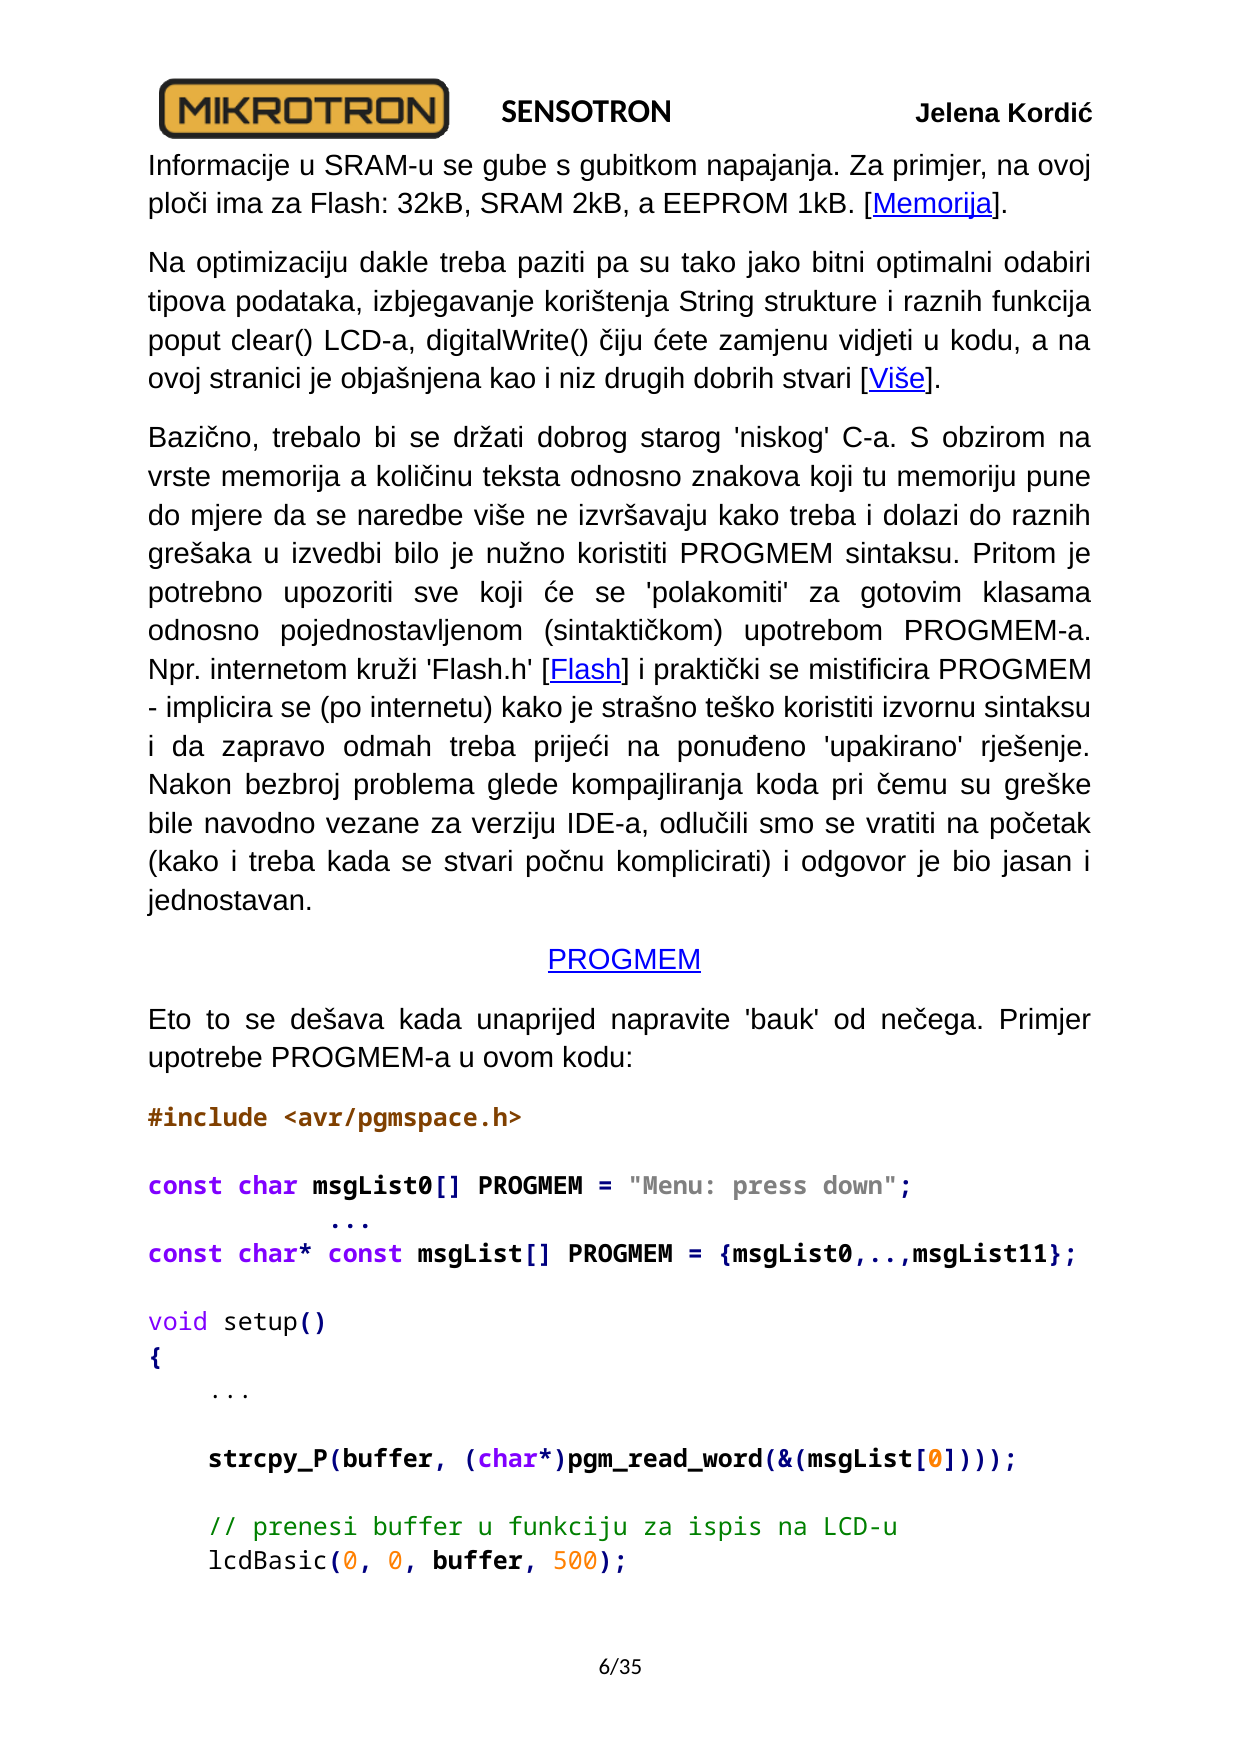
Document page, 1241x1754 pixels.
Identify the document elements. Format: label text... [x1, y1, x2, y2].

text ... [148, 1372, 1093, 1406]
text Bazično, trebalo bi se držati dobrog starog 'niskog' C-a. S obzirom na vrste memorija a količinu teksta odnosno znakova koji tu memoriju pune do mjere da se naredbe više ne izvršavaju kako treba i dolazi do raznih grešaka u izvedbi bilo je nužno koristiti PROGMEM sintaksu. Pritom je potrebno upozoriti sve koji će se 'polakomiti' za gotovim klasama odnosno pojednostavljenom (sintaktičkom) upotrebom PROGMEM-a. Npr. internetom kruži 'Flash.h' [Flash] i praktički se mistificira PROGMEM - implicira se (po internetu) kako je strašno teško koristiti izvornu sintaksu i da zapravo odmah treba prijeći na ponuđeno 'upakirano' rješenje. Nakon bezbroj problema glede kompajliranja koda pri čemu su greške bile navodno vezane za verziju IDE-a, odlučili smo se vratiti na početak (kako i treba kada se stvari počnu komplicirati) i odgovor je bio jasan i jednostavan. [148, 421, 1093, 917]
text { [148, 1338, 1093, 1372]
text ... [148, 1202, 1093, 1236]
text lcdBasic(0, 0, buffer, 500); [148, 1542, 1093, 1577]
text strcpy_P(buffer, (char*)pgm_read_word(&(msgList[0]))); [148, 1440, 1093, 1474]
text Eto to se dešava kada unaprijed napravite 'bauk' od nečega. Primjer upotrebe PROGMEM-a u ovom kodu: [148, 1002, 1093, 1074]
text Na optimizaciju dakle treba paziti pa su tako jako bitni optimalni odabiri tipova podataka, izbjegavanje korištenja String strukture i raznih funkcija poput clear() LCD-a, digitalWrite() čiju ćete zamjenu vidjeti u kodu, a na ovoj stranici je objašnjena kao i niz drugih dobrih stvari [Više]. [148, 246, 1093, 395]
text PROGMEM [148, 942, 1093, 976]
text #include <avr/pgmspace.h> [148, 1100, 1093, 1134]
text Informacije u SRAM-u se gube s gubitkom napajanja. Za primjer, na ovoj ploči ima za Flash: 32kB, SRAM 2kB, a EEPROM 1kB. [Memorija]. [148, 148, 1093, 220]
text const char* const msgList[] PROGMEM = {msgList0,..,msgList11}; [148, 1236, 1093, 1270]
text // prenesi buffer u funkciju za ispis na LCD-u [148, 1508, 1093, 1542]
text const char msgList0[] PROGMEM = "Menu: press down"; [148, 1168, 1093, 1202]
text void setup() [148, 1304, 1093, 1338]
